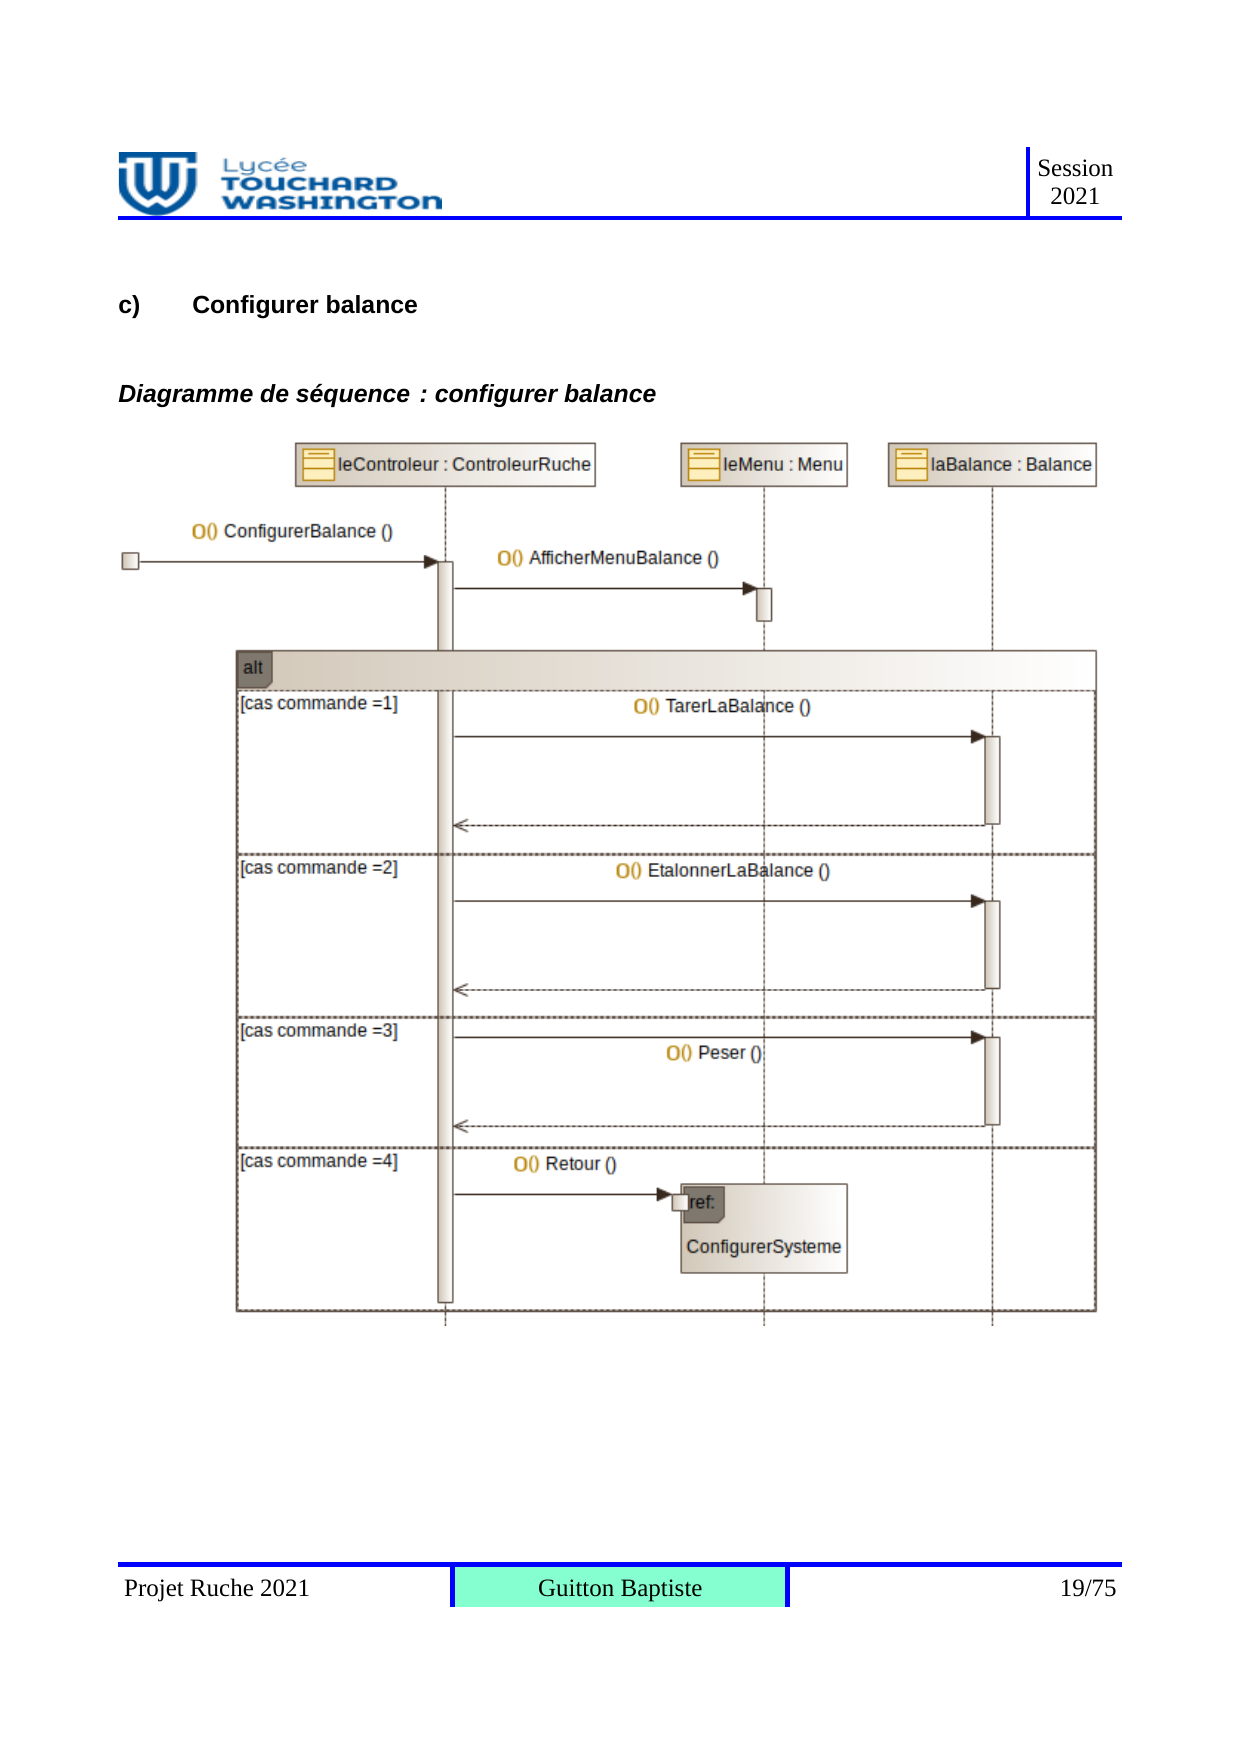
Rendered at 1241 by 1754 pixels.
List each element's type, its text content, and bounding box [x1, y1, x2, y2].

subtitle Diagramme de séquence : configurer balance [118, 379, 1122, 407]
picture [118, 152, 442, 216]
picture [107, 428, 1112, 1326]
subtitle Configurer balance [118, 290, 1122, 319]
